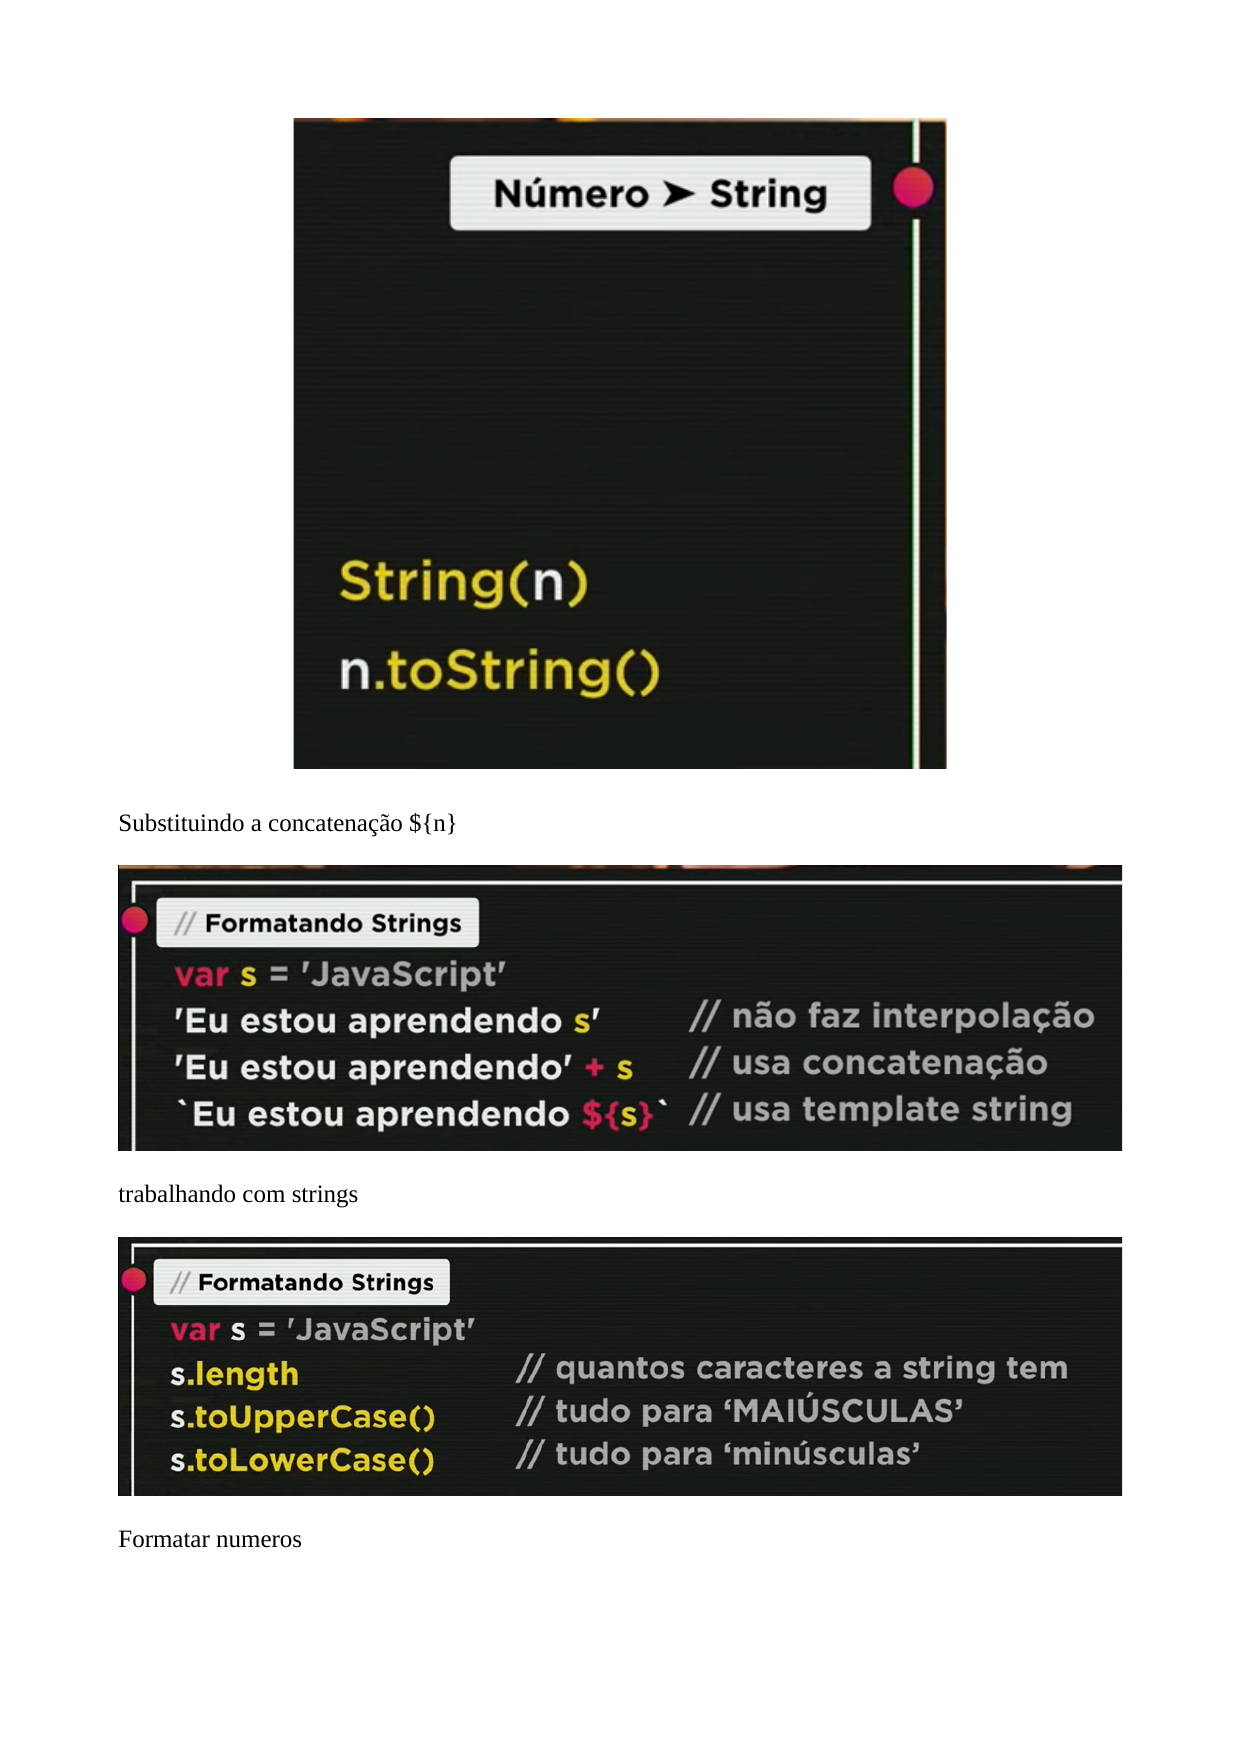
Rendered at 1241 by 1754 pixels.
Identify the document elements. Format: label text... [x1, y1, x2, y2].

picture [118, 865, 1123, 1151]
picture [118, 1237, 1123, 1496]
text Formatar numeros [118, 1524, 1122, 1553]
text Substituindo a concatenação ${n} [118, 808, 1122, 837]
text trabalhando com strings [118, 1179, 1122, 1208]
picture [293, 118, 947, 769]
